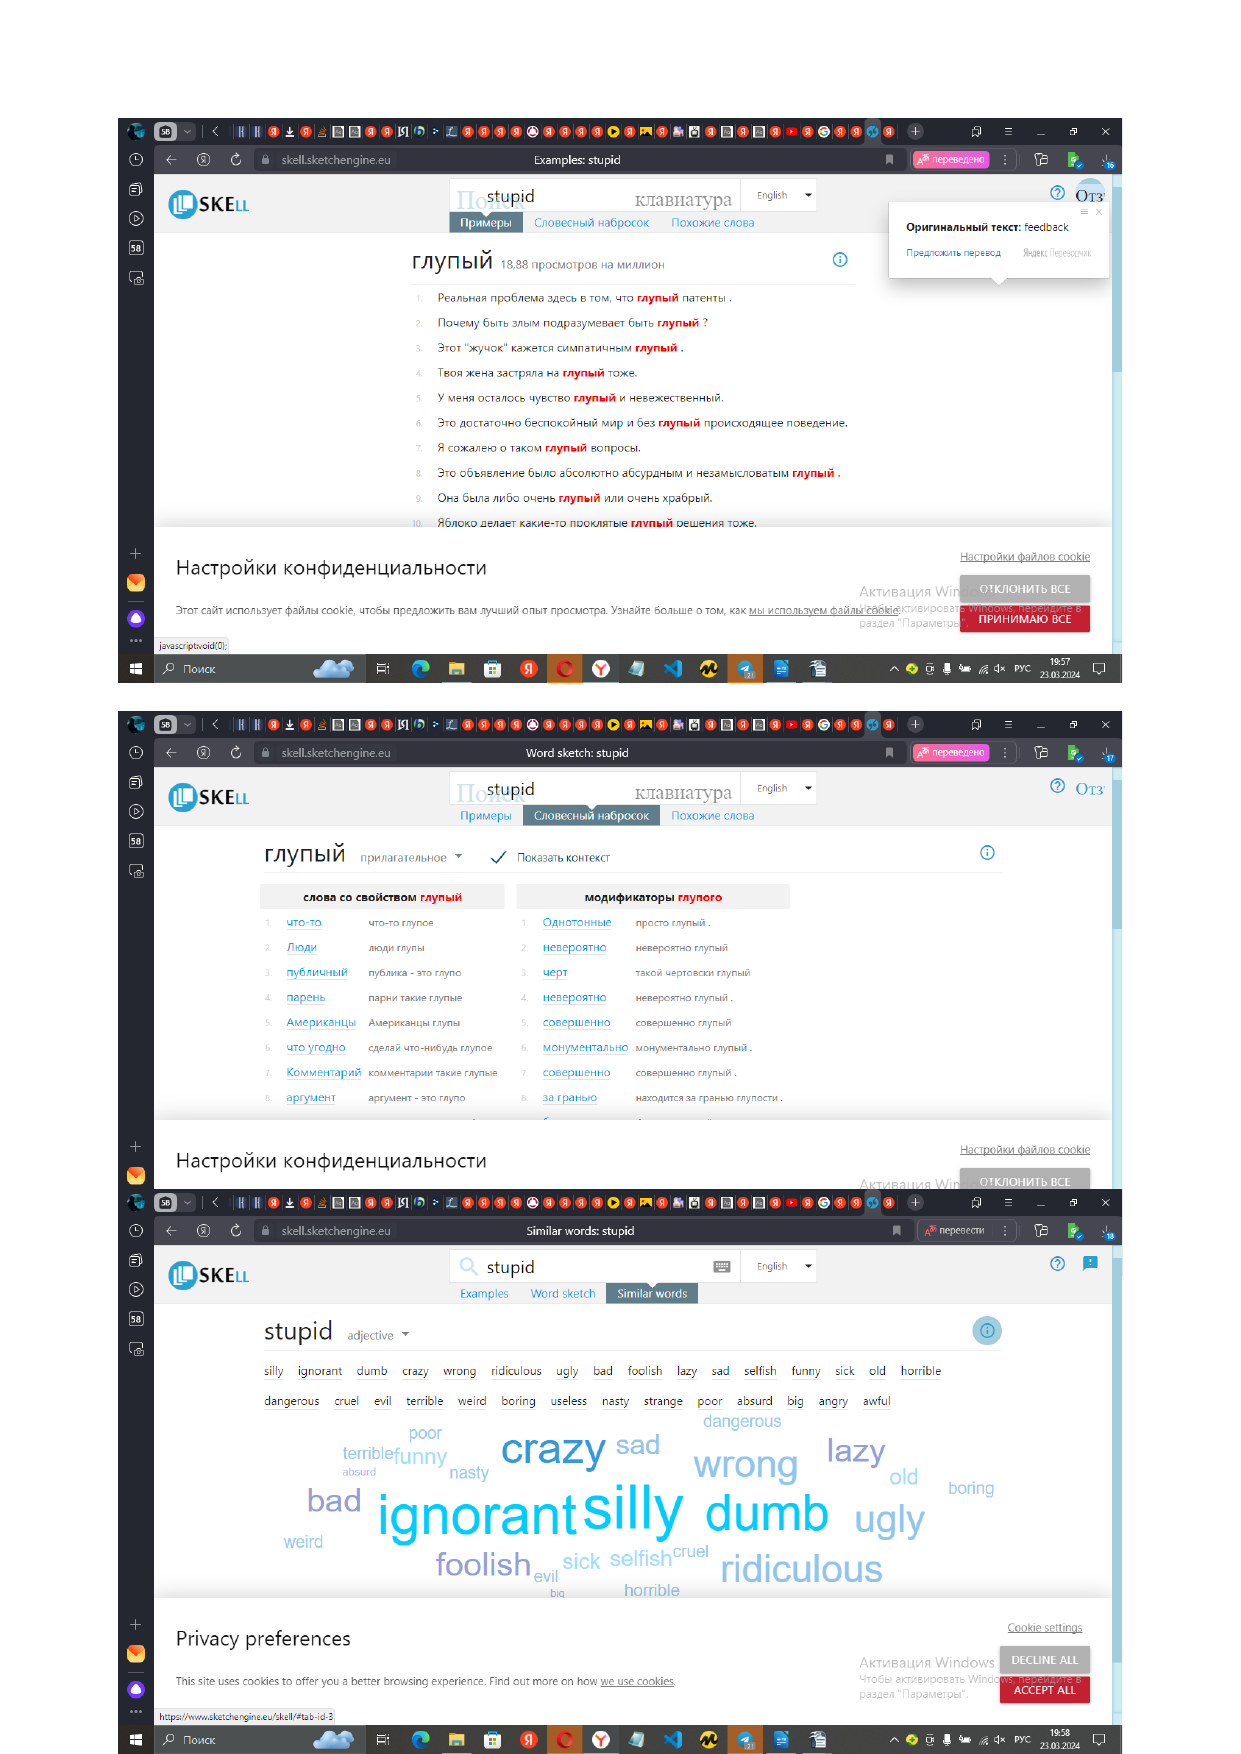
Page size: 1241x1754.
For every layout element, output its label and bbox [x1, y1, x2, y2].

picture [118, 118, 1123, 683]
picture [118, 711, 1123, 1754]
